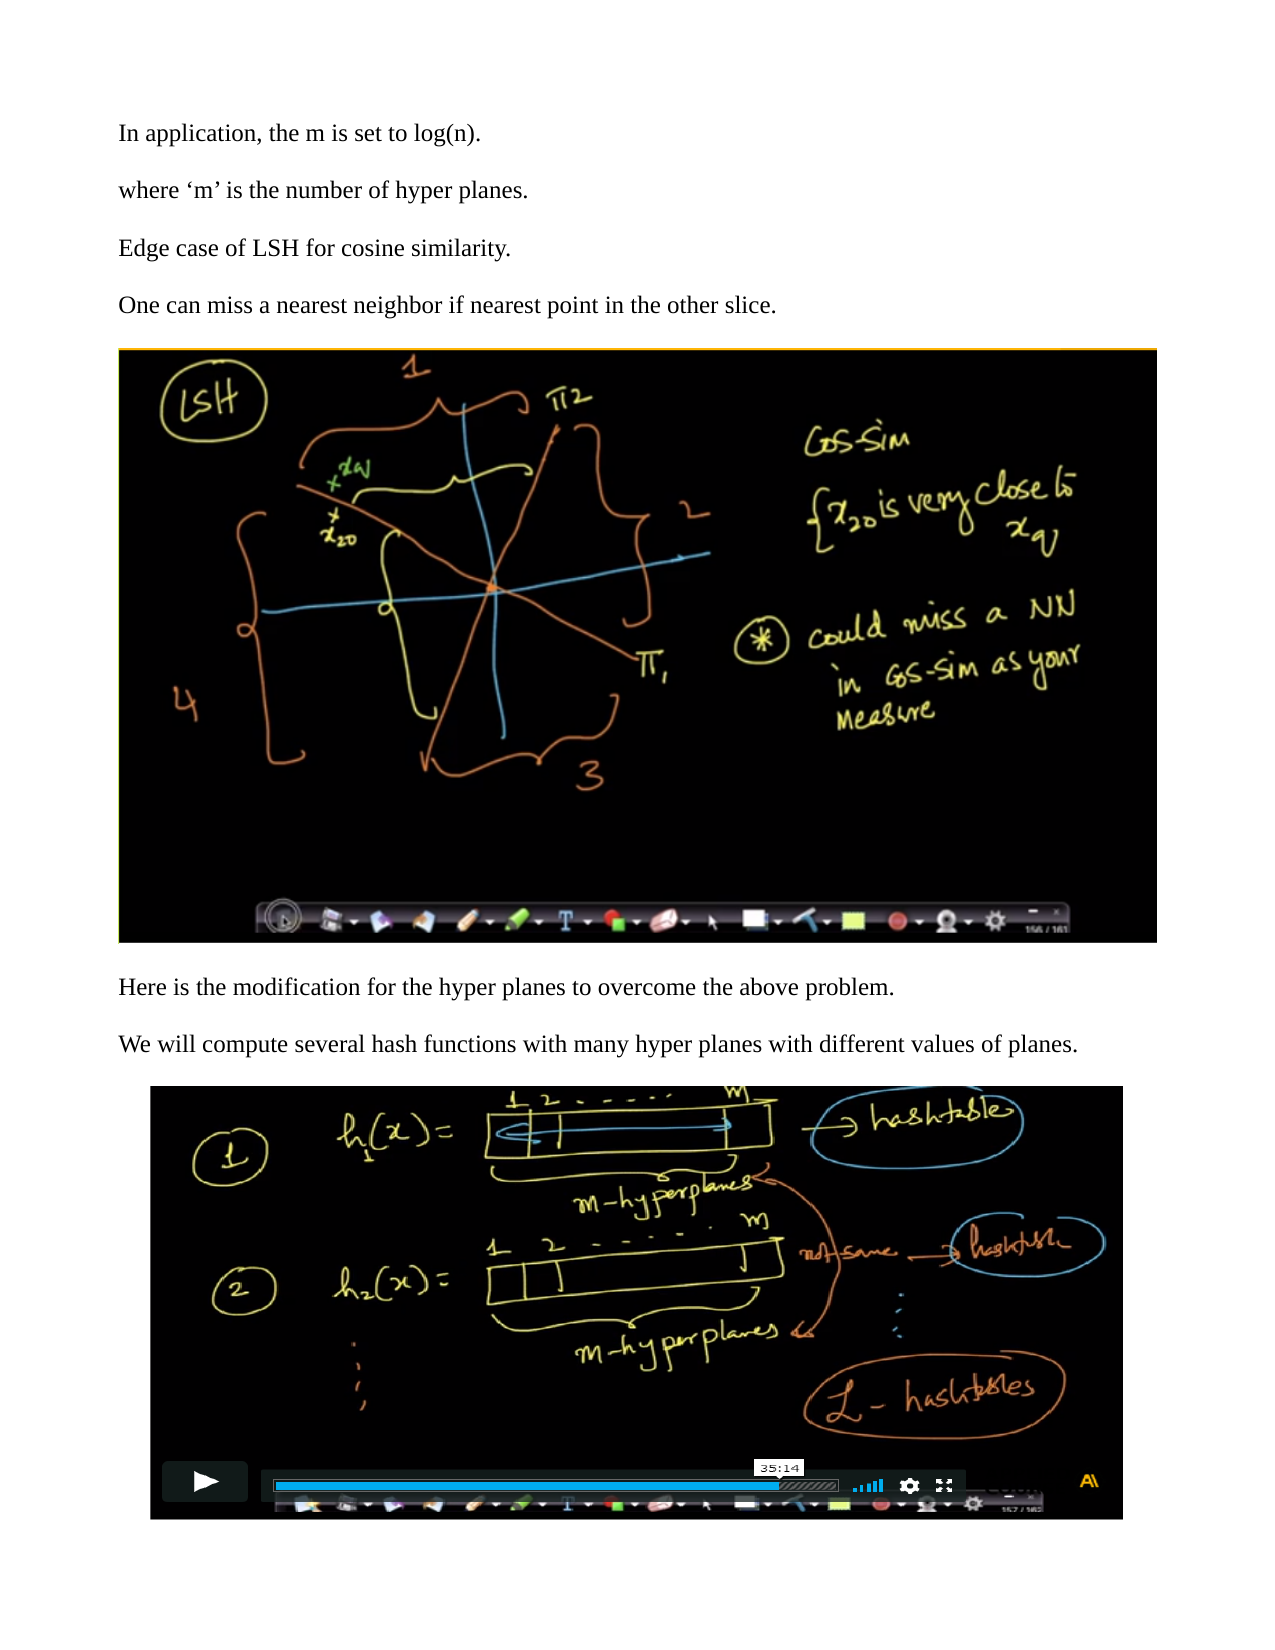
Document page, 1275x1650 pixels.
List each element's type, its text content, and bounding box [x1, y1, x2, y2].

text Edge case of LSH for cosine similarity. [118, 233, 1157, 262]
text One can miss a nearest neighbor if nearest point in the other slice. [118, 291, 1157, 319]
picture [150, 1086, 1123, 1520]
text We will compute several hash functions with many hyper planes with different values of planes. [118, 1029, 1157, 1058]
text where ‘m’ is the number of hyper planes. [118, 176, 1157, 204]
picture [118, 348, 1157, 944]
text Here is the modification for the hyper planes to overcome the above problem. [118, 972, 1157, 1001]
text In application, the m is set to log(n). [118, 118, 1157, 147]
